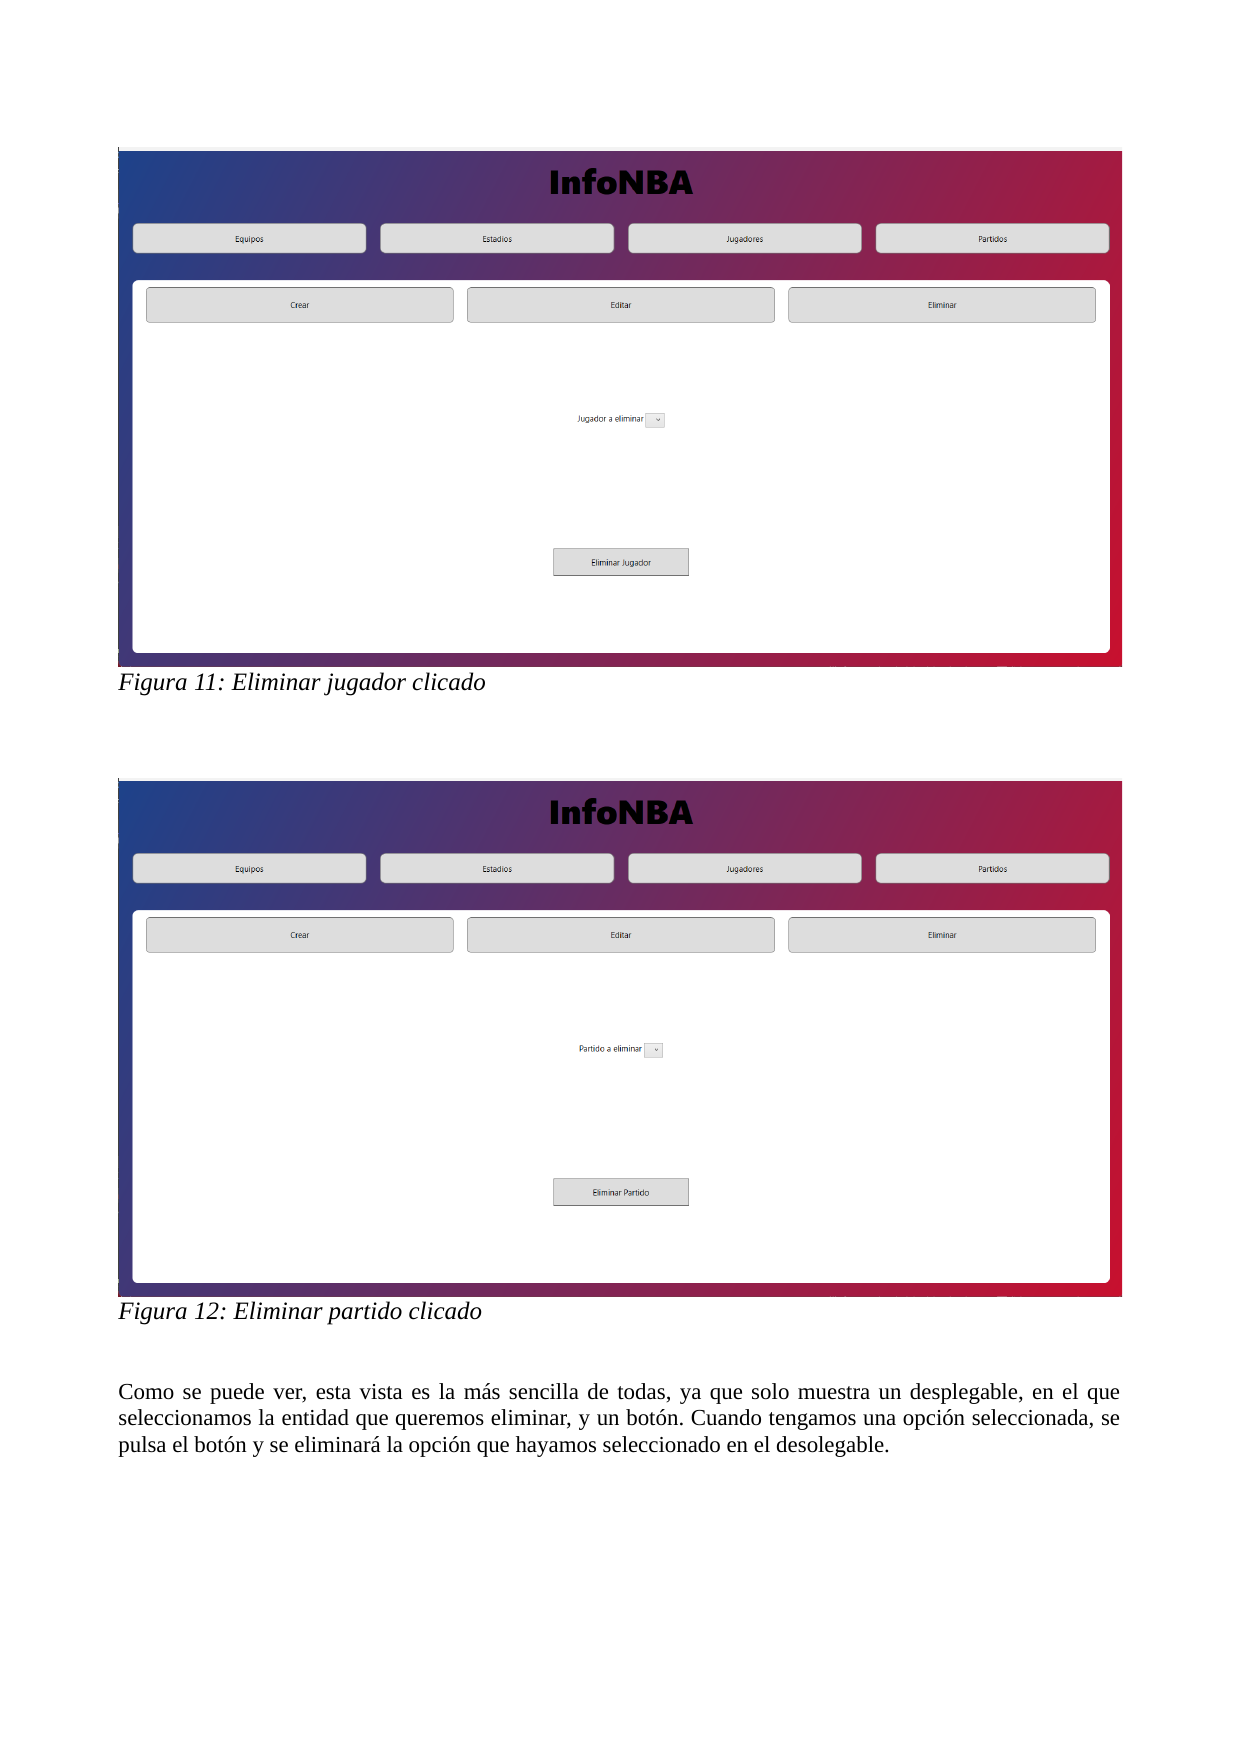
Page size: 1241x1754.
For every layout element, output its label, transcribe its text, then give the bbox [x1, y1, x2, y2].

text Figura 11: Eliminar jugador clicado [118, 667, 1122, 695]
text Figura 12: Eliminar partido clicado [118, 1297, 1122, 1325]
picture [118, 778, 1123, 1297]
text Como se puede ver, esta vista es la más sencilla de todas, ya que solo muestra un desplegable, en el que seleccionamos la entidad que queremos eliminar, y un botón. Cuando tengamos una opción seleccionada, se pulsa el botón y se eliminará la opción que hayamos seleccionado en el desolegable. [118, 1378, 1122, 1457]
picture [118, 147, 1123, 667]
